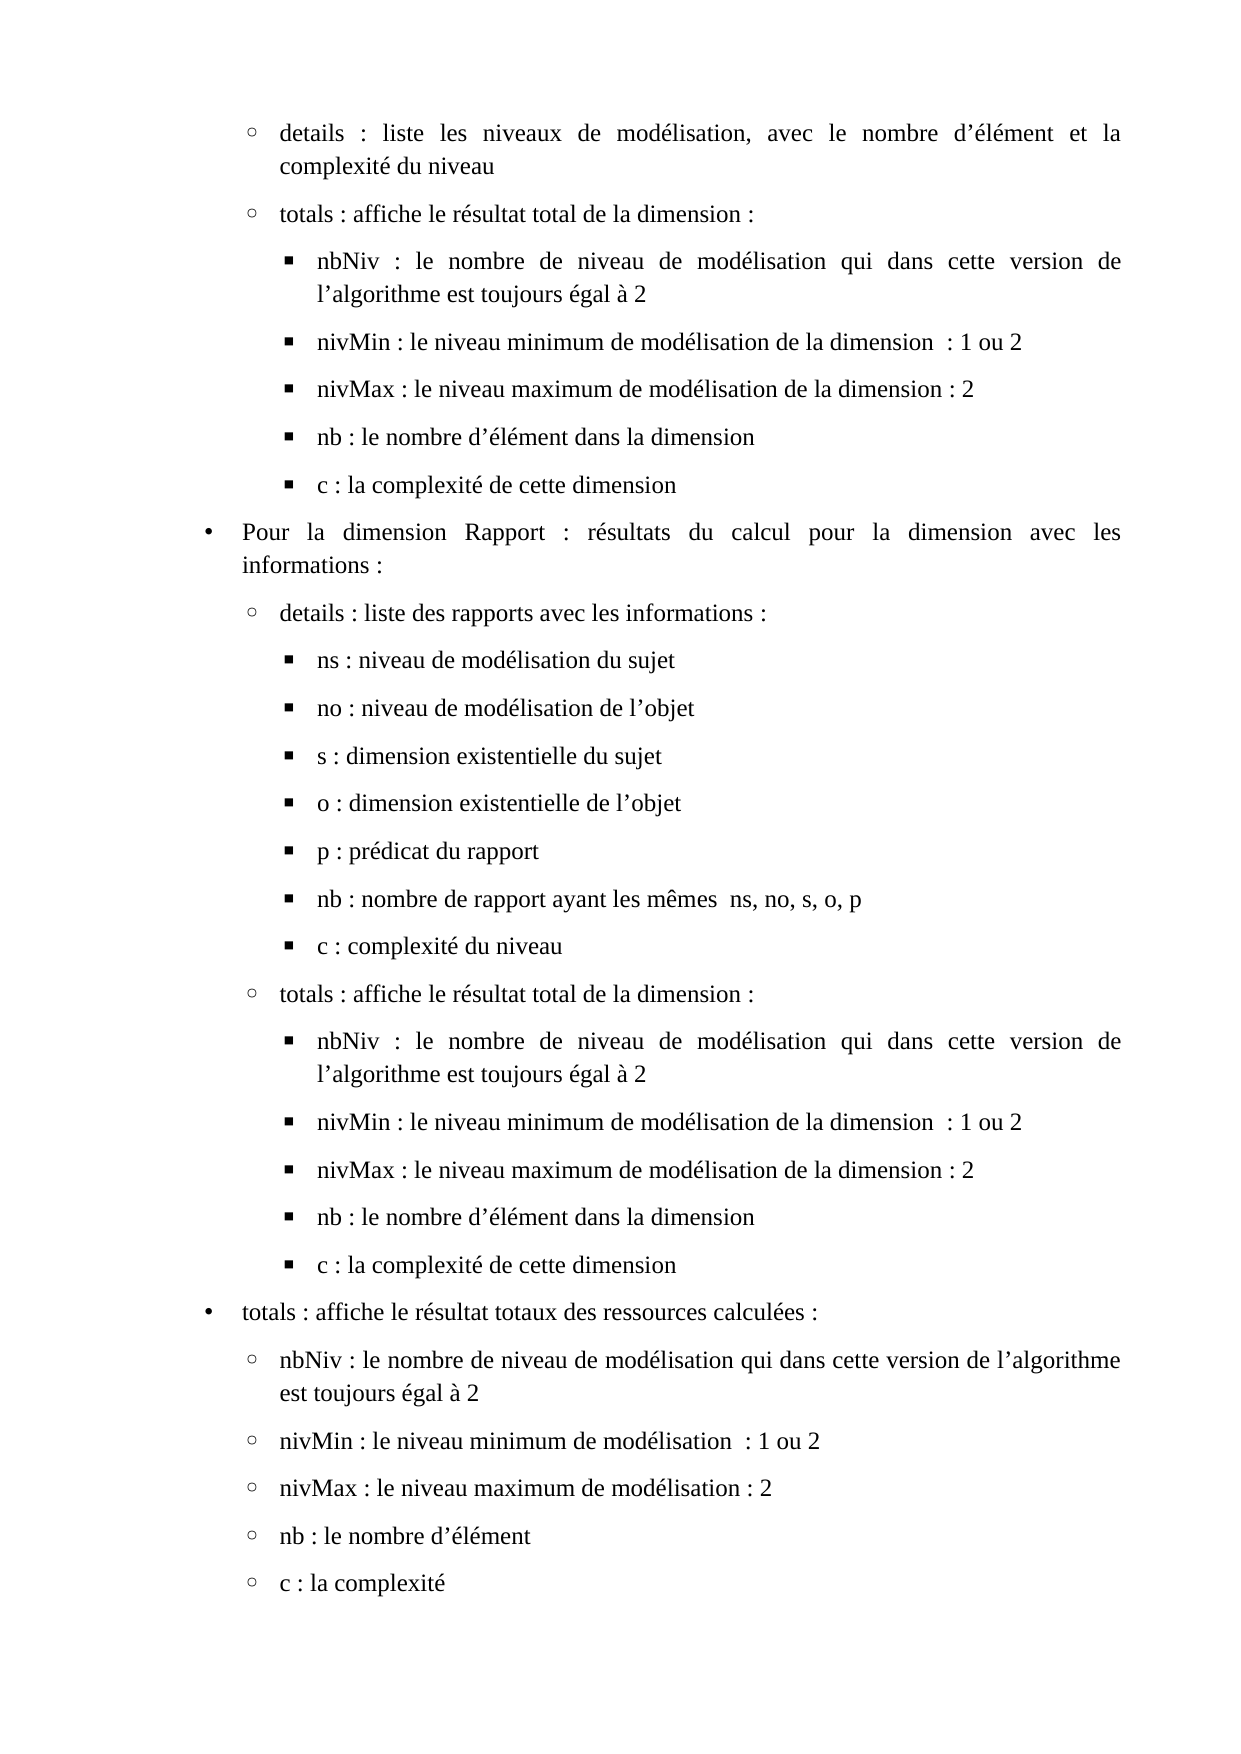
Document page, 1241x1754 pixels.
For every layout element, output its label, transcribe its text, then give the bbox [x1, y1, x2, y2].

list nb : le nombre d’élément dans la dimension [279, 1202, 1122, 1231]
list nivMax : le niveau maximum de modélisation de la dimension : 2 [279, 374, 1122, 403]
list ns : niveau de modélisation du sujet [279, 646, 1122, 674]
list nivMax : le niveau maximum de modélisation : 2 [242, 1473, 1122, 1502]
list details : liste les niveaux de modélisation, avec le nombre d’élément et la complexité du niveau [242, 118, 1122, 180]
list c : la complexité [242, 1568, 1122, 1597]
list nbNiv : le nombre de niveau de modélisation qui dans cette version de l’algorithme est toujours égal à 2 [279, 1026, 1122, 1088]
list nivMin : le niveau minimum de modélisation : 1 ou 2 [242, 1426, 1122, 1454]
list totals : affiche le résultat totaux des ressources calculées : [204, 1297, 1122, 1326]
list nivMin : le niveau minimum de modélisation de la dimension : 1 ou 2 [279, 1107, 1122, 1136]
list totals : affiche le résultat total de la dimension : [242, 199, 1122, 227]
list nb : le nombre d’élément [242, 1521, 1122, 1550]
list nbNiv : le nombre de niveau de modélisation qui dans cette version de l’algorithme est toujours égal à 2 [279, 246, 1122, 308]
list nbNiv : le nombre de niveau de modélisation qui dans cette version de l’algorithme est toujours égal à 2 [242, 1345, 1122, 1407]
list c : la complexité de cette dimension [279, 470, 1122, 498]
list nivMin : le niveau minimum de modélisation de la dimension : 1 ou 2 [279, 327, 1122, 356]
list totals : affiche le résultat total de la dimension : [242, 979, 1122, 1008]
list s : dimension existentielle du sujet [279, 741, 1122, 769]
list nb : nombre de rapport ayant les mêmes ns, no, s, o, p [279, 884, 1122, 912]
list o : dimension existentielle de l’objet [279, 788, 1122, 817]
list Pour la dimension Rapport : résultats du calcul pour la dimension avec les informations : [204, 517, 1122, 579]
list no : niveau de modélisation de l’objet [279, 693, 1122, 722]
list c : la complexité de cette dimension [279, 1250, 1122, 1279]
list p : prédicat du rapport [279, 836, 1122, 865]
list c : complexité du niveau [279, 931, 1122, 960]
list details : liste des rapports avec les informations : [242, 598, 1122, 627]
list nivMax : le niveau maximum de modélisation de la dimension : 2 [279, 1155, 1122, 1183]
list nb : le nombre d’élément dans la dimension [279, 422, 1122, 451]
